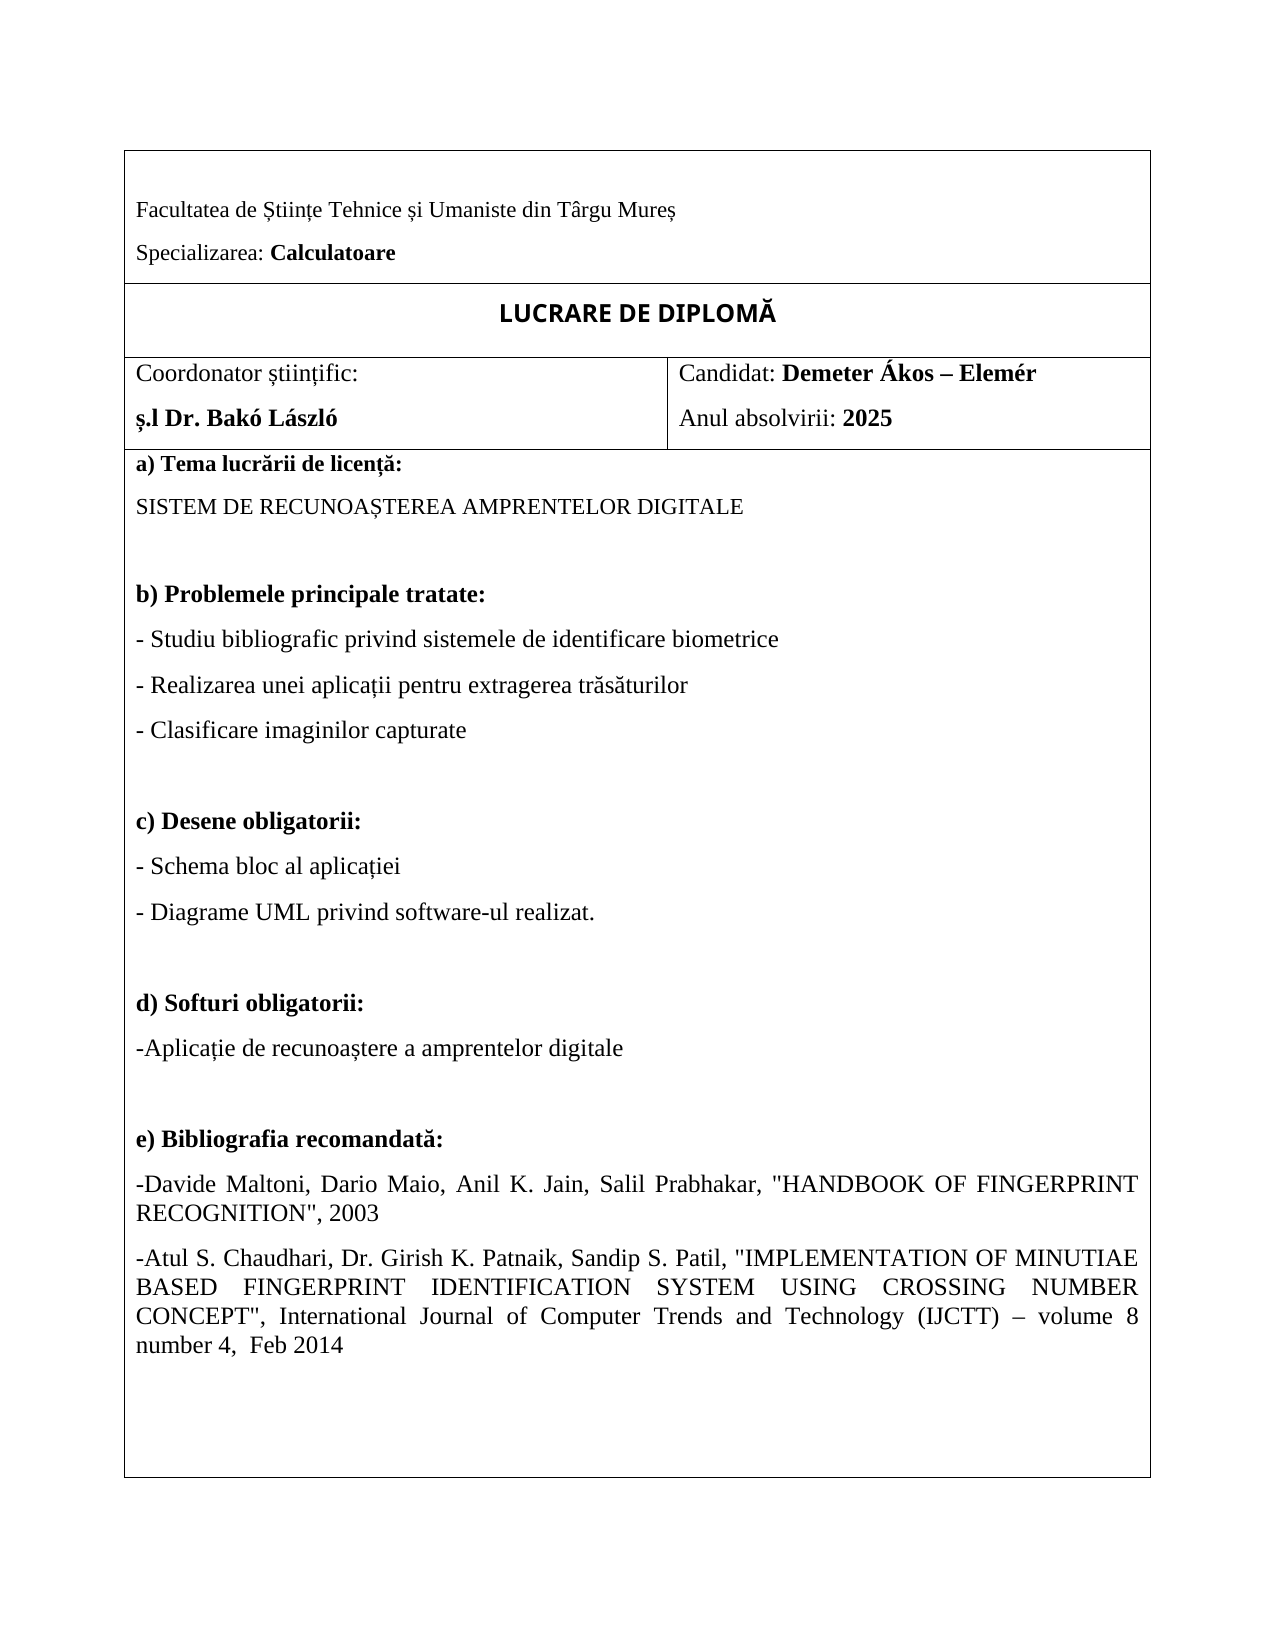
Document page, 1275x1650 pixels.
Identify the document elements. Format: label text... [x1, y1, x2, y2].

table_cell a) Tema lucrării de licență: SISTEM DE RECUNOAȘTEREA AMPRENTELOR DIGITALE b) Problemele principale tratate: - Studiu bibliografic privind sistemele de identificare biometrice - Realizarea unei aplicații pentru extragerea trăsăturilor - Clasificare imaginilor capturate c) Desene obligatorii: - Schema bloc al aplicației - Diagrame UML privind software-ul realizat. d) Softuri obligatorii: -Aplicație de recunoaștere a amprentelor digitale e) Bibliografia recomandată: -Davide Maltoni, Dario Maio, Anil K. Jain, Salil Prabhakar, "HANDBOOK OF FINGERPRINT RECOGNITION", 2003 -Atul S. Chaudhari, Dr. Girish K. Patnaik, Sandip S. Patil, "IMPLEMENTATION OF MINUTIAE BASED FINGERPRINT IDENTIFICATION SYSTEM USING CROSSING NUMBER CONCEPT", International Journal of Computer Trends and Technology (IJCTT) – volume 8 number 4, Feb 2014 [125, 450, 1150, 1477]
table_cell Coordonator științific: ș.l Dr. Bakó László [125, 358, 667, 449]
table_cell LUCRARE DE DIPLOMĂ [125, 284, 1150, 357]
table_cell Candidat: Demeter Ákos – Elemér Anul absolvirii: 2025 [668, 358, 1150, 449]
table_header Facultatea de Științe Tehnice și Umaniste din Târgu Mureș Specializarea: Calculatoare [125, 151, 1150, 282]
